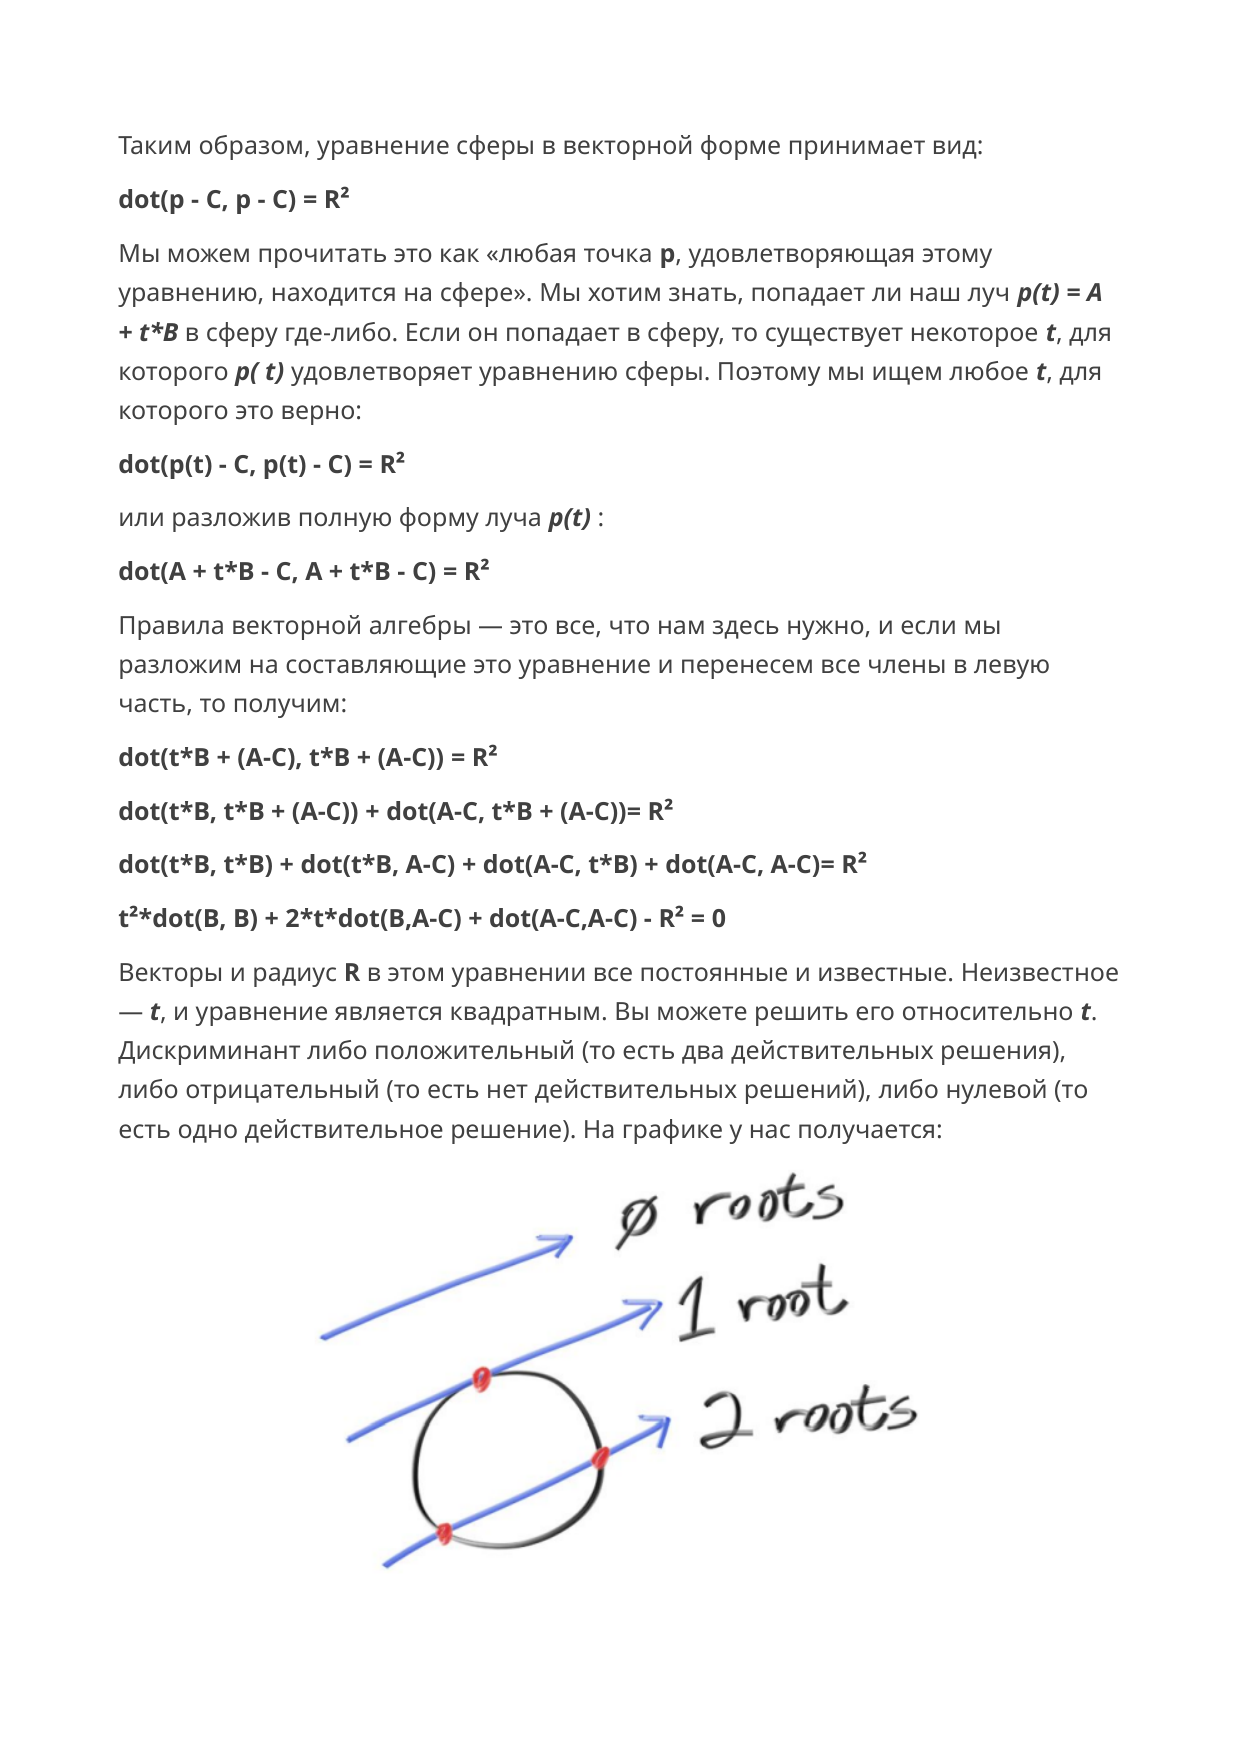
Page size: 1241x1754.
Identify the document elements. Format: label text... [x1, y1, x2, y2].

text Таким образом, уравнение сферы в векторной форме принимает вид: [118, 118, 1122, 162]
text или разложив полную форму луча p(t) : [118, 500, 1122, 534]
picture [285, 1165, 955, 1591]
text dot(t*B + (A-C), t*B + (A-C)) = R² [118, 740, 1122, 774]
text dot(p(t) - C, p(t) - C) = R² [118, 446, 1122, 480]
text dot(t*B, t*B + (A-C)) + dot(A-C, t*B + (A-C))= R² [118, 793, 1122, 827]
text t²*dot(B, B) + 2*t*dot(B,A-C) + dot(A-C,A-C) - R² = 0 [118, 901, 1122, 935]
text Мы можем прочитать это как «любая точка p, удовлетворяющая этому уравнению, находится на сфере». Мы хотим знать, попадает ли наш луч p(t) = A + t*B в сферу где-либо. Если он попадает в сферу, то существует некоторое t, для которого p( t) удовлетворяет уравнению сферы. Поэтому мы ищем любое t, для которого это верно: [118, 236, 1122, 427]
text Векторы и радиус R в этом уравнении все постоянные и известные. Неизвестное — t, и уравнение является квадратным. Вы можете решить его относительно t. Дискриминант либо положительный (то есть два действительных решения), либо отрицательный (то есть нет действительных решений), либо нулевой (то есть одно действительное решение). На графике у нас получается: [118, 955, 1122, 1145]
text dot(t*B, t*B) + dot(t*B, A-C) + dot(A-C, t*B) + dot(A-C, A-C)= R² [118, 847, 1122, 881]
text dot(p - C, p - C) = R² [118, 182, 1122, 216]
text dot(A + t*B - C, A + t*B - C) = R² [118, 554, 1122, 588]
text Правила векторной алгебры — это все, что нам здесь нужно, и если мы разложим на составляющие это уравнение и перенесем все члены в левую часть, то получим: [118, 608, 1122, 720]
